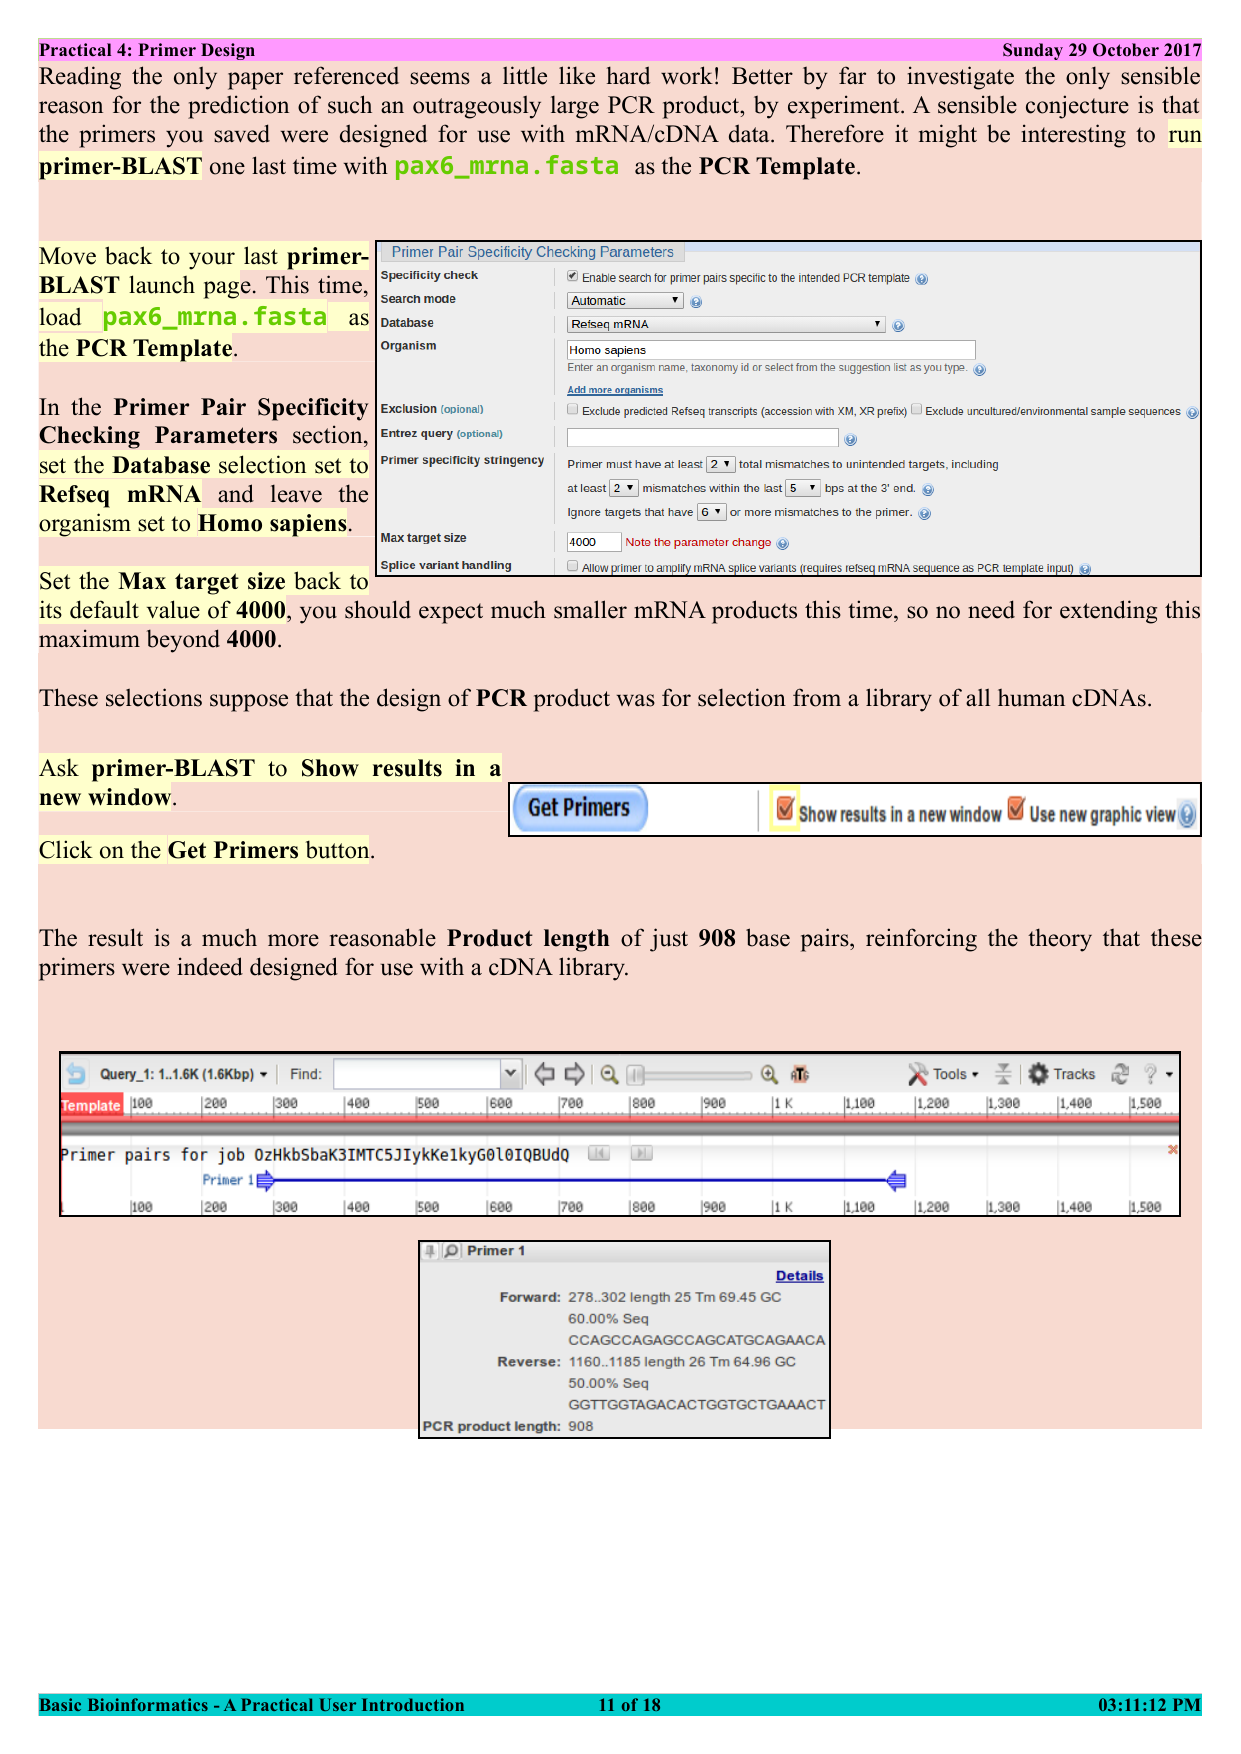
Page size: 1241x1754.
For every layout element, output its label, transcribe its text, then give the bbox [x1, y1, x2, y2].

picture [377, 242, 1200, 575]
text Reading the only paper referenced seems a little like hard work! Better by far to investigate the only sensible reason for the prediction of such an outrageously large PCR product, by experiment. A sensible conjecture is that the primers you saved were designed for use with mRNA/cDNA data. Therefore it might be interesting to run primer-BLAST one last time with pax6_mrna.fasta as the PCR Template. [38, 61, 1202, 182]
text These selections suppose that the design of PCR product was for selection from a library of all human cDNAs. [38, 683, 1202, 712]
text Move back to your last primer-BLAST launch page. This time, load pax6_mrna.fasta as the PCR Template. [38, 241, 375, 362]
text Ask primer-BLAST to Show results in a new window. [38, 753, 1202, 811]
picture [510, 784, 1200, 835]
text In the Primer Pair Specificity Checking Parameters section, set the Database selection set to Refseq mRNA and leave the organism set to Homo sapiens. [38, 391, 375, 537]
text The result is a much more reasonable Product length of just 908 base pairs, reinforcing the theory that these primers were indeed designed for use with a cDNA library. [38, 923, 1202, 981]
text Click on the Get Primers button. [38, 835, 1202, 864]
picture [61, 1054, 1179, 1215]
picture [420, 1242, 829, 1437]
text Set the Max target size back to its default value of 4000, you should expect much smaller mRNA products this time, so no need for extending this maximum beyond 4000. [38, 566, 1202, 653]
